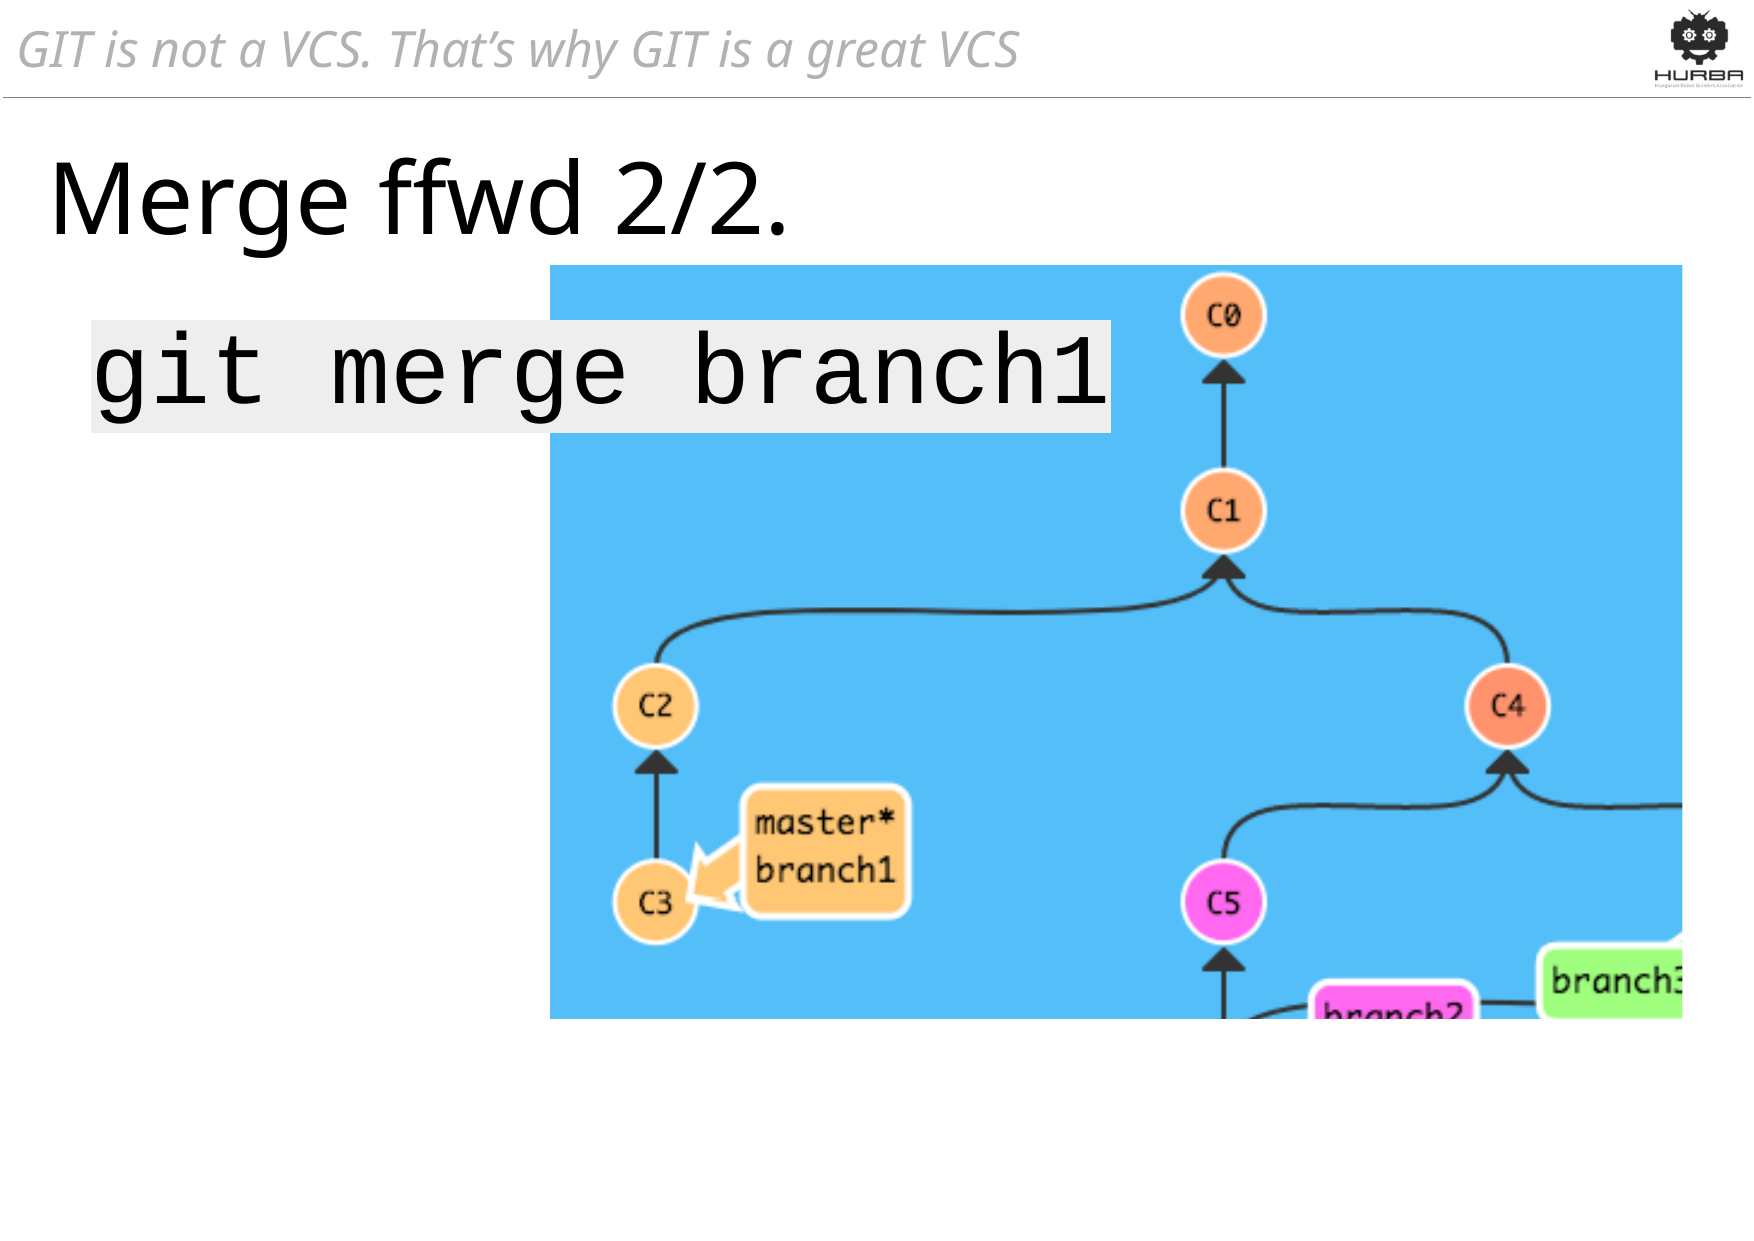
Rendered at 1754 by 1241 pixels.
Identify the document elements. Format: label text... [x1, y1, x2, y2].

text git merge branch1 [3, 320, 550, 433]
picture [1644, 3, 1754, 102]
text git merge branch1 [526, 356, 550, 396]
picture [550, 265, 1683, 1019]
text Merge ffwd 2/2. [3, 127, 1751, 263]
text git merge branch1 [1683, 320, 1751, 433]
